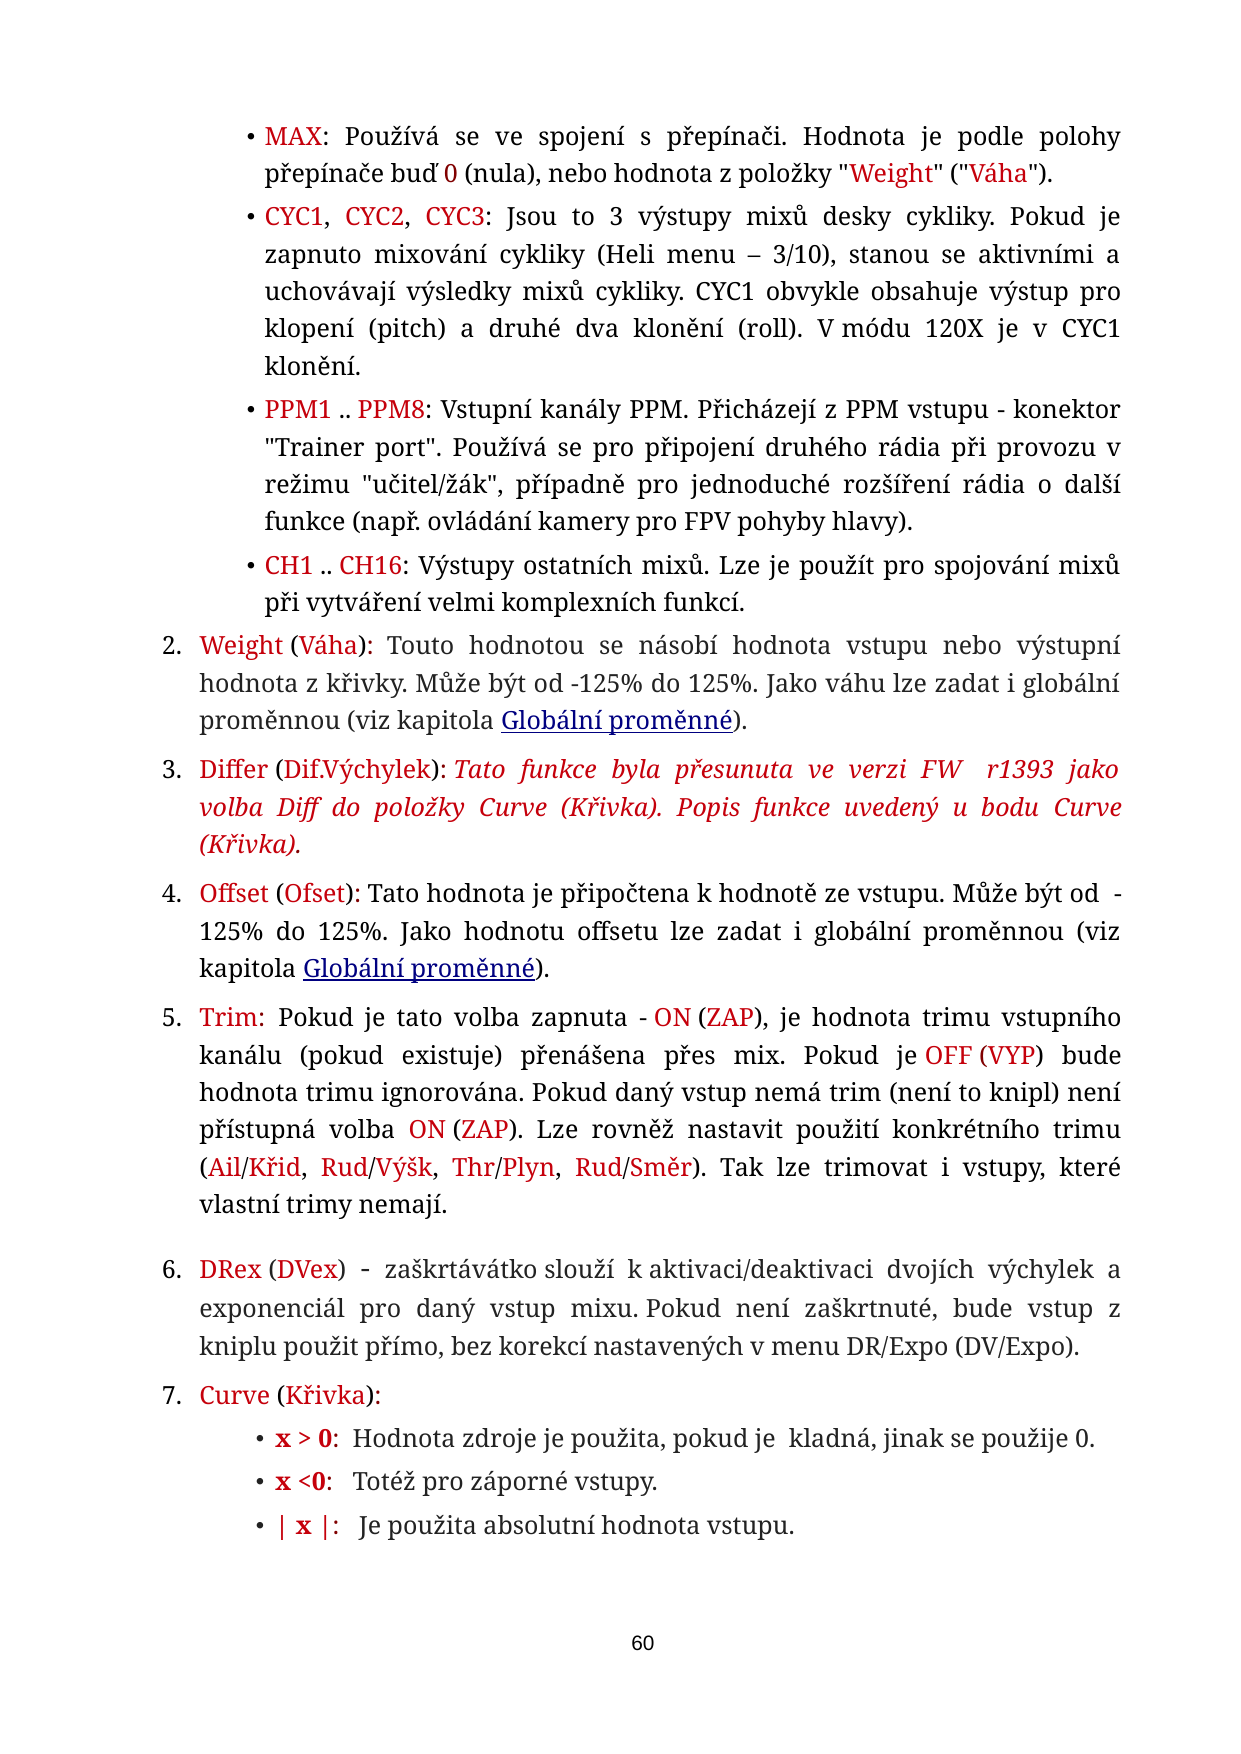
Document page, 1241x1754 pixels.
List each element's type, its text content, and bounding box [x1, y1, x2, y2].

list x <0: Totéž pro záporné vstupy. [256, 1464, 1122, 1498]
list Weight (Váha): Touto hodnotou se násobí hodnota vstupu nebo výstupní hodnota z křivky. Může být od -125% do 125%. Jako váhu lze zadat i globální proměnnou (viz kapitola Globální proměnné). [162, 628, 1122, 737]
list DRex (DVex) - zaškrtávátko slouží k aktivaci/deaktivaci dvojích výchylek a expo­nenciál pro daný vstup mixu. Pokud není zaškrtnuté, bude vstup z kniplu použit přímo, bez korekcí nastavených v menu DR/Expo (DV/Expo). [162, 1248, 1122, 1362]
list Curve (Křivka): [162, 1377, 1122, 1411]
list Differ (Dif.Výchylek): Tato funkce byla přesunuta ve verzi FW r1393 jako volba Diff do položky Curve (Křivka). Popis funkce uvedený u bodu Curve (Křivka). [162, 752, 1122, 861]
list x > 0: Hodnota zdroje je použita, pokud je kladná, jinak se použije 0. [256, 1421, 1122, 1455]
list CYC1, CYC2, CYC3: Jsou to 3 výstupy mixů desky cykliky. Pokud je zapnuto mixování cykliky (Heli menu – 3/10), stanou se aktivními a uchovávají vý­sledky mixů cykliky. CYC1 obvykle obsahuje výstup pro klopení (pitch) a druhé dva klonění (roll). V módu 120X je v CYC1 klonění. [247, 199, 1122, 382]
list PPM1 .. PPM8: Vstupní kanály PPM. Přicházejí z PPM vstupu - konektor "Trainer port". Používá se pro připojení druhého rádia při provozu v režimu "učitel/žák", případně pro jednoduché rozšíření rádia o další funkce (např. ovládání kamery pro FPV pohyby hlavy). [247, 392, 1122, 538]
list MAX: Používá se ve spojení s přepínači. Hodnota je podle polohy přepínače buď 0 (nula), nebo hodnota z položky "Weight" ("Váha"). [247, 118, 1122, 189]
list Offset (Ofset): Tato hodnota je připočtena k hodnotě ze vstupu. Může být od -125% do 125%. Jako hodnotu offsetu lze zadat i globální proměnnou (viz kapitola Glo­bální proměnné). [162, 876, 1122, 985]
list | x |: Je použita absolutní hodnota vstupu. [256, 1507, 1122, 1541]
list Trim: Pokud je tato volba zapnuta - ON (ZAP), je hodnota trimu vstupního kanálu (pokud existuje) přenášena přes mix. Pokud je OFF (VYP) bude hodnota trimu ignorována. Pokud daný vstup nemá trim (není to knipl) není přístupná vol­ba ON (ZAP). Lze rovněž nastavit použití konkrétního trimu (Ail/Křid, Rud/Výšk, Thr/Plyn, Rud/Směr). Tak lze trimovat i vstupy, které vlastní trimy nemají. [162, 1000, 1122, 1221]
list CH1 .. CH16: Výstupy ostatních mixů. Lze je použít pro spojování mixů při vy­tváření velmi komplexních funkcí. [247, 547, 1122, 619]
